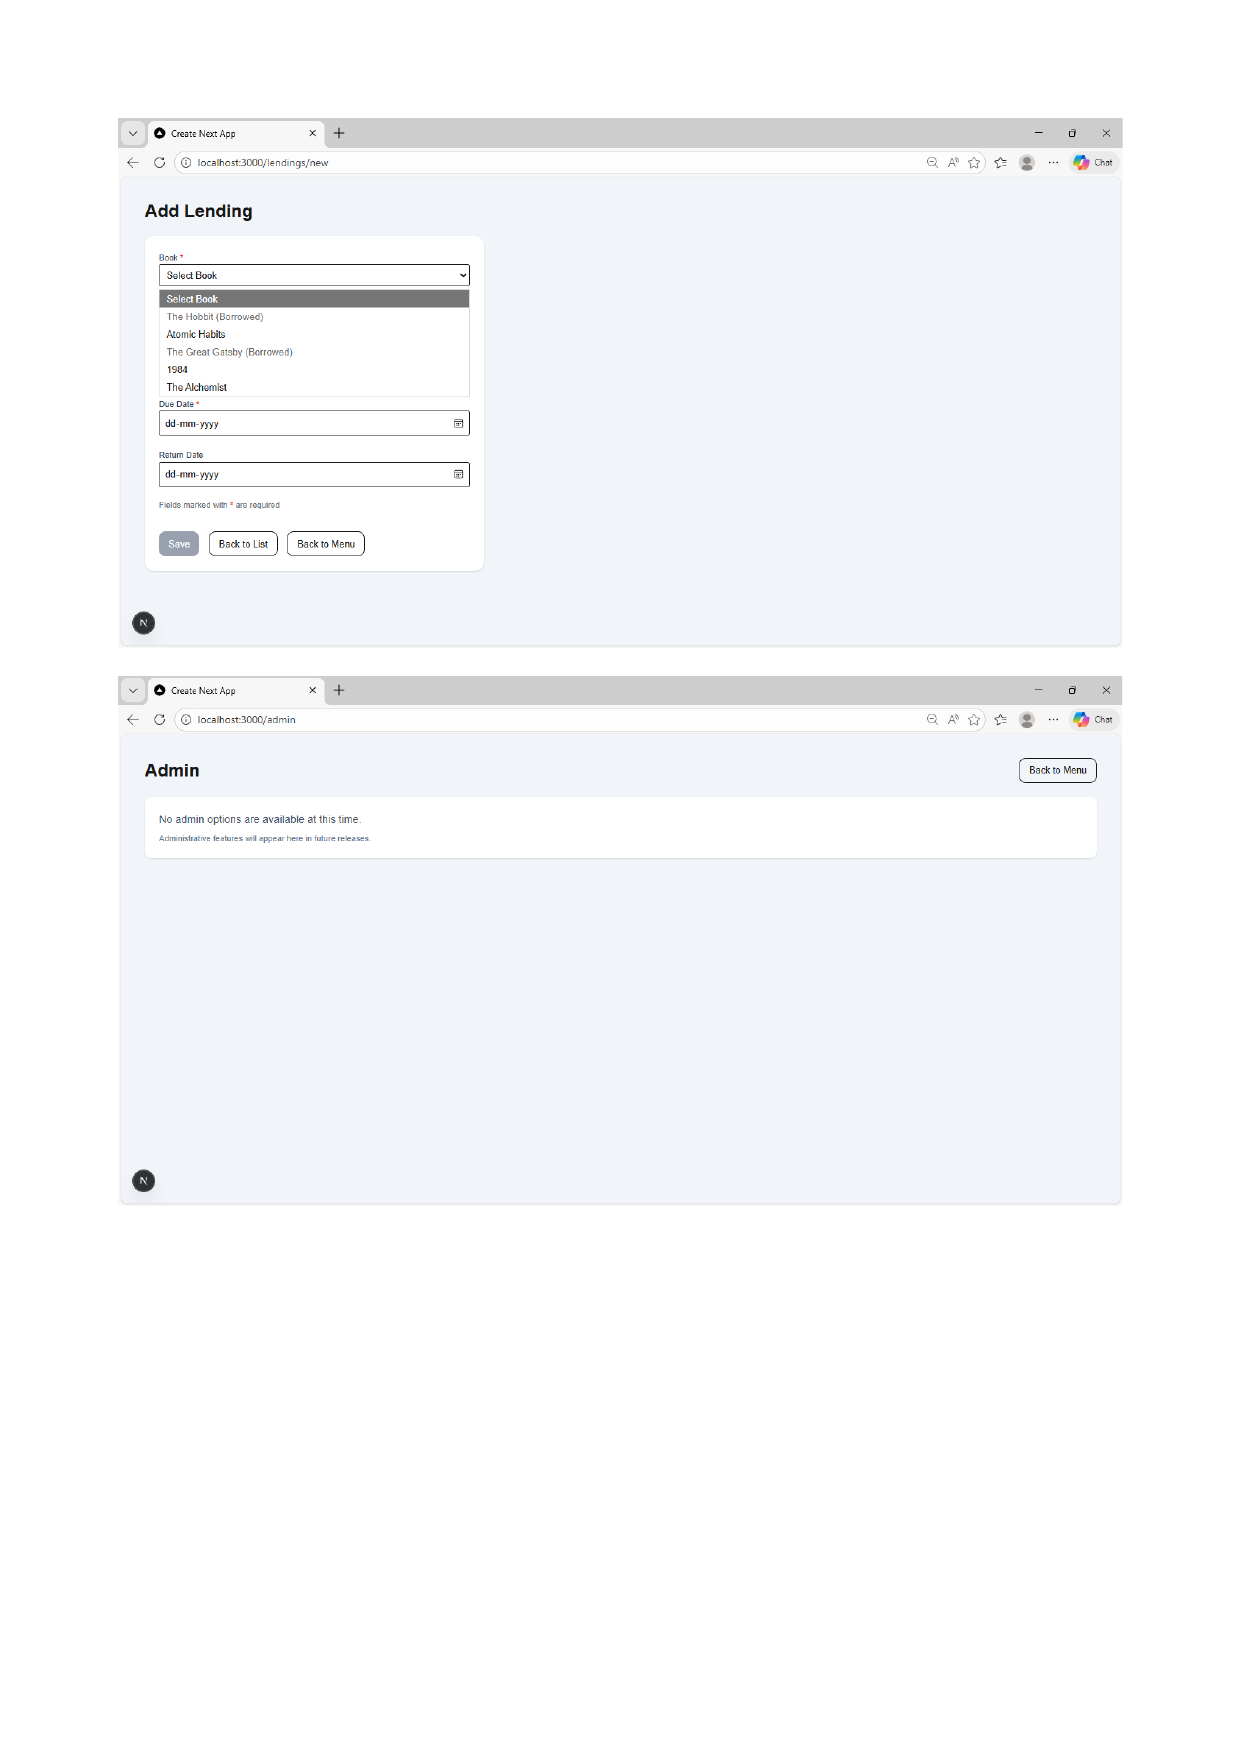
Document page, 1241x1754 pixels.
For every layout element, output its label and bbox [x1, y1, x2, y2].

picture [118, 118, 1123, 648]
picture [118, 676, 1123, 1206]
